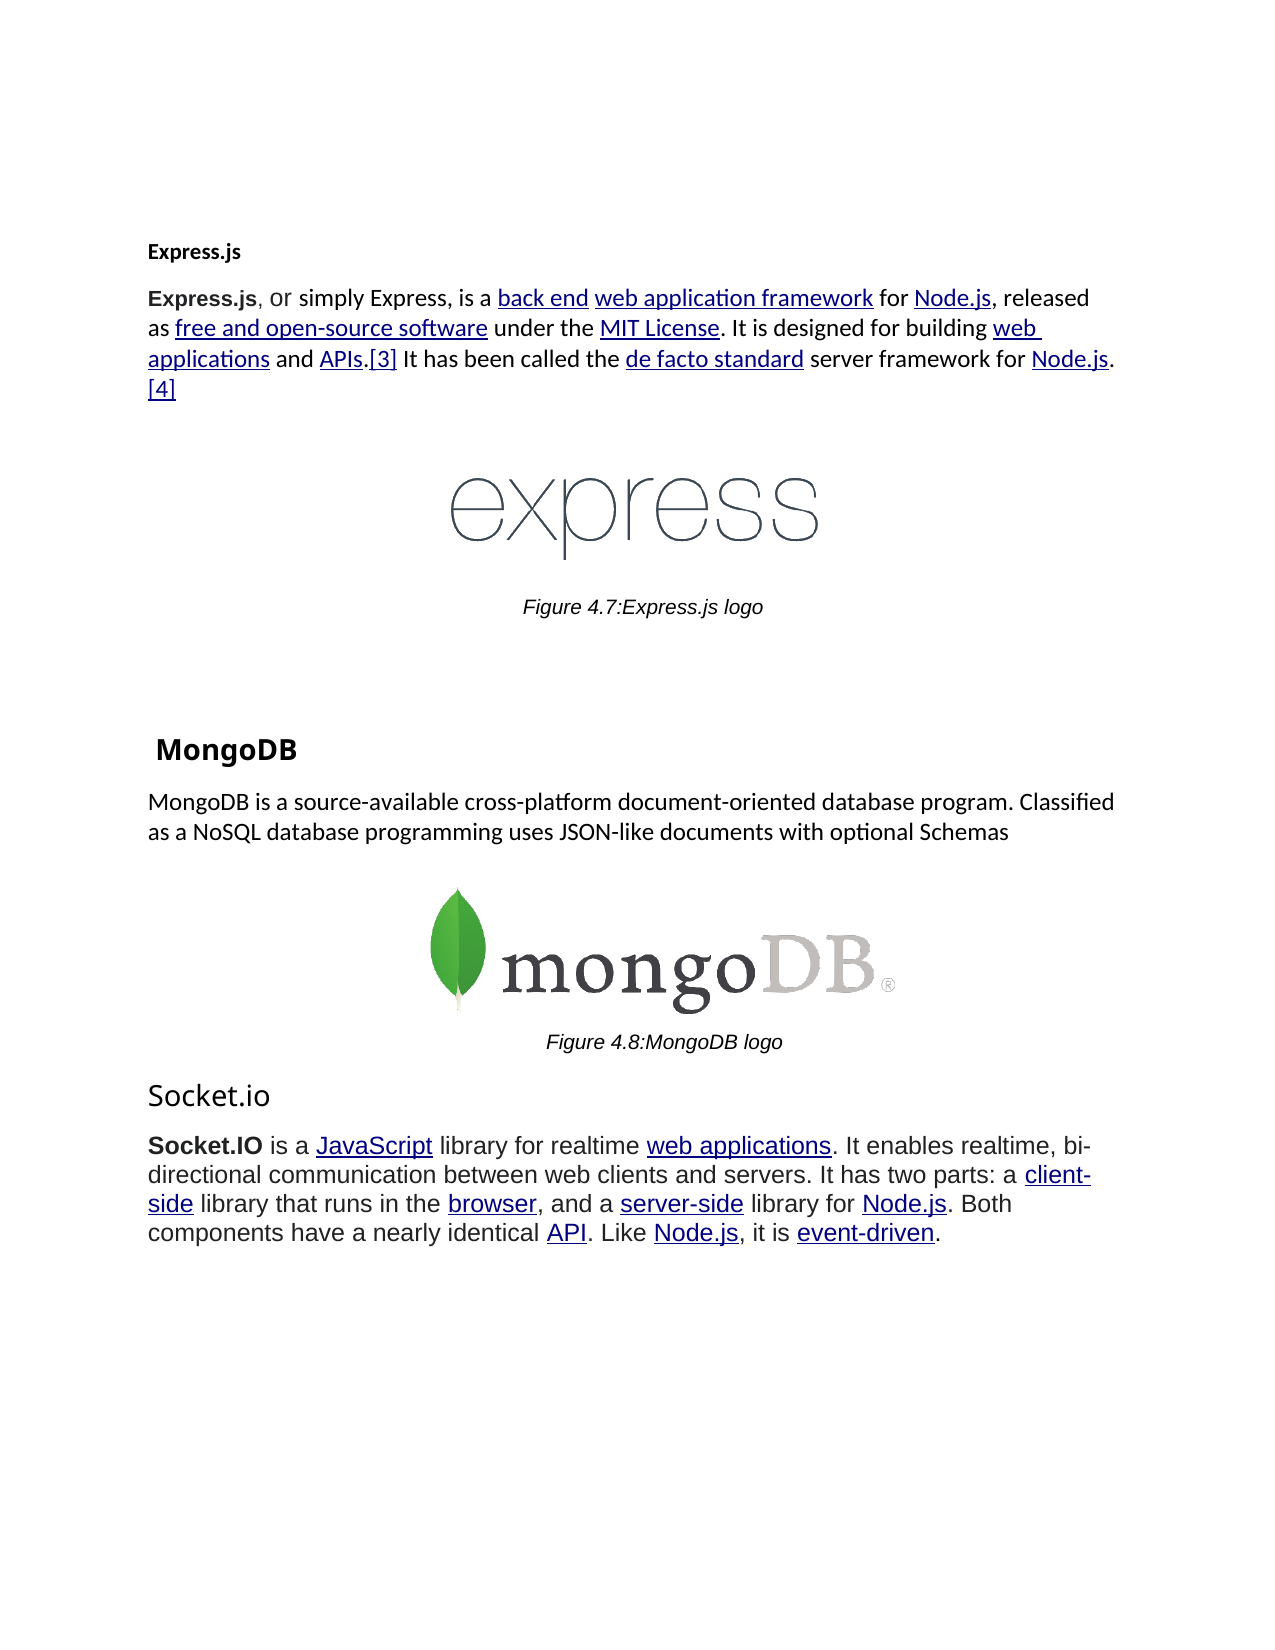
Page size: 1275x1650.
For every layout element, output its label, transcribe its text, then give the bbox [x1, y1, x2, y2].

text Express.js, or simply Express, is a back end web application framework for Node.js, released as free and open-source software under the MIT License. It is designed for building web applications and APIs.[3] It has been called the de facto standard server framework for Node.js.[4] [148, 282, 1127, 404]
text MongoDB is a source-available cross-platform document-oriented database program. Classified as a NoSQL database programming uses JSON-like documents with optional Schemas [148, 786, 1127, 847]
text Socket.IO is a JavaScript library for realtime web applications. It enables realtime, bi-directional communication between web clients and servers. It has two parts: a client-side library that runs in the browser, and a server-side library for Node.js. Both components have a nearly identical API. Like Node.js, it is event-driven. [148, 1131, 1127, 1246]
text Figure ‎4.8:MongoDB logo [523, 1030, 1127, 1054]
text Socket.io [148, 1075, 1127, 1115]
text MongoDB [148, 729, 1127, 769]
text Figure ‎4.7:Express.js logo [448, 595, 1127, 619]
text Express.js [148, 237, 1127, 265]
